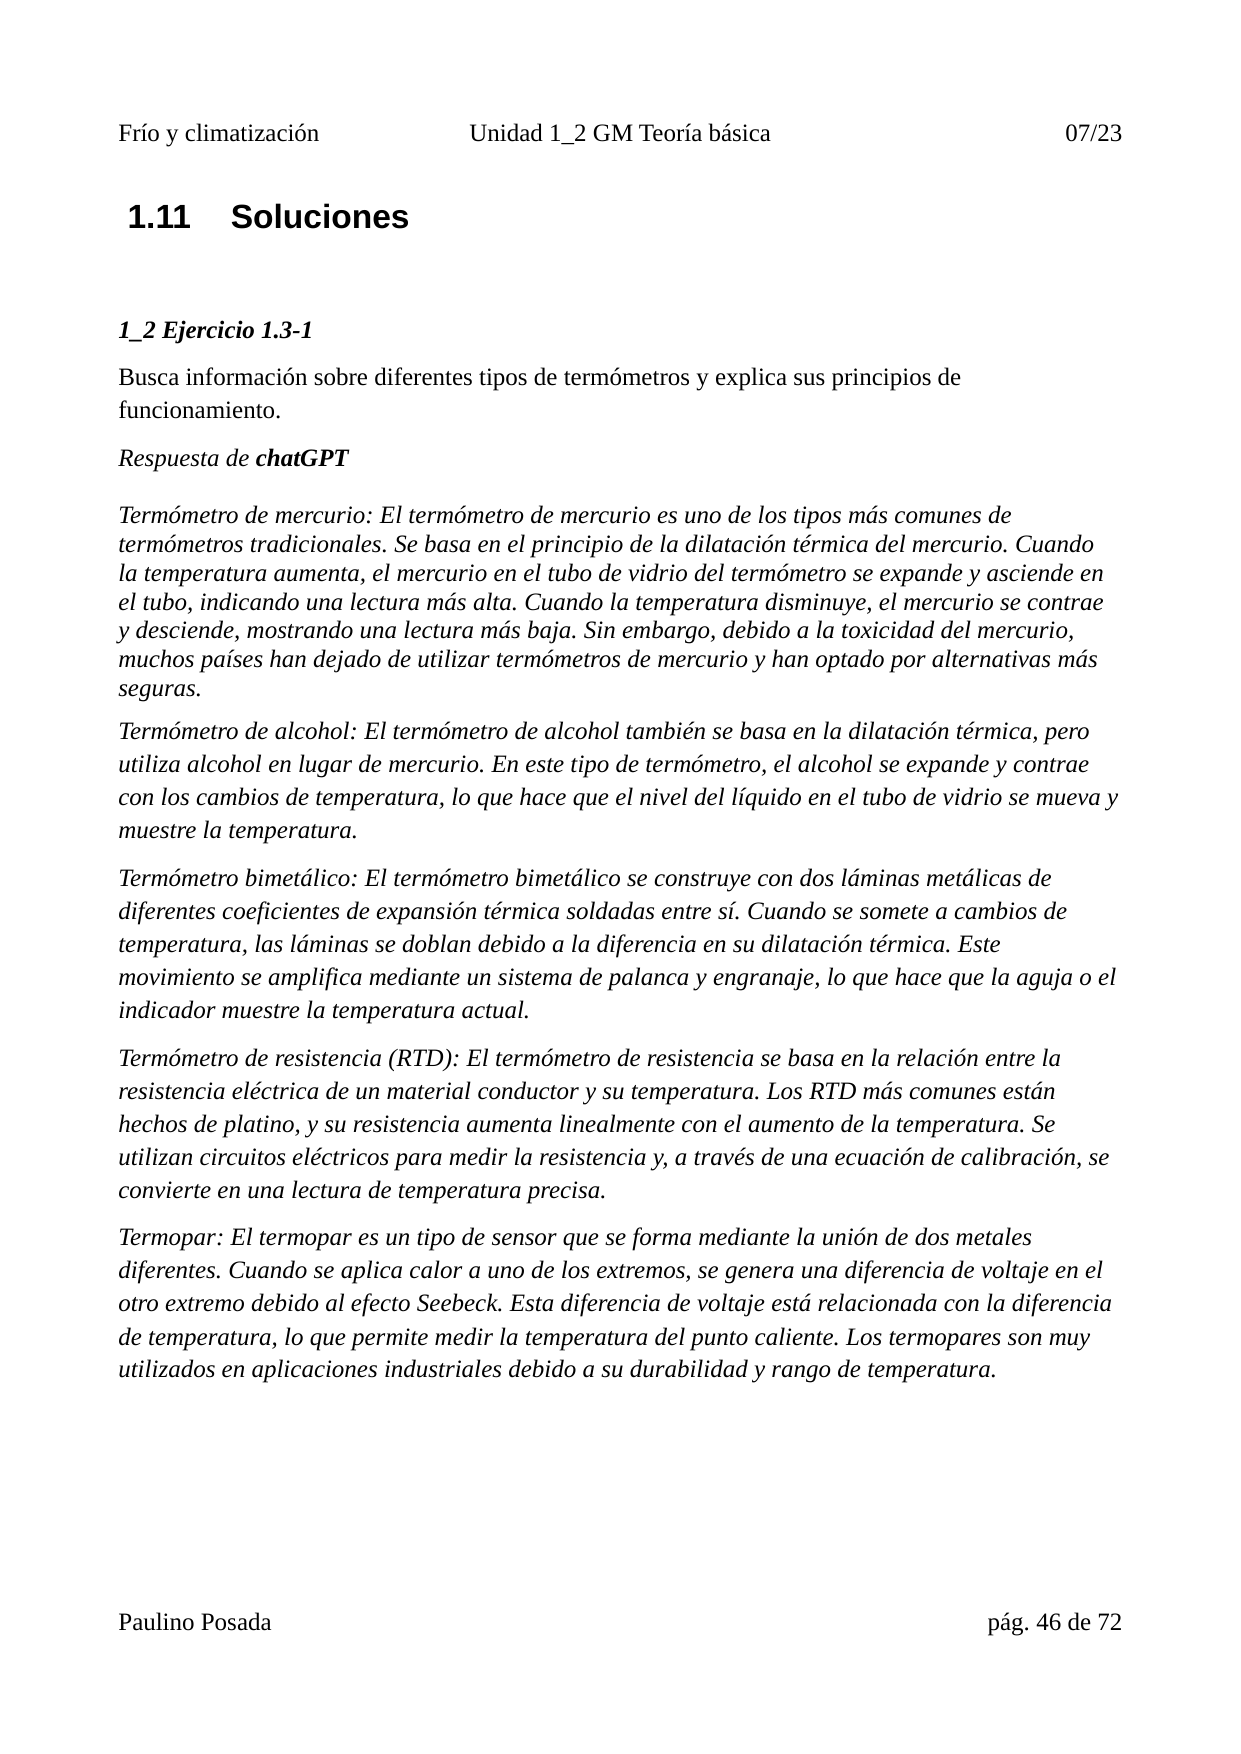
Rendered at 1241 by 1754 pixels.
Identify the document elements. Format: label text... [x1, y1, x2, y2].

text Respuesta de chatGPT [118, 443, 1122, 472]
text Termopar: El termopar es un tipo de sensor que se forma mediante la unión de dos metales diferentes. Cuando se aplica calor a uno de los extremos, se genera una diferencia de voltaje en el otro extremo debido al efecto Seebeck. Esta diferencia de voltaje está relacionada con la diferencia de temperatura, lo que permite medir la temperatura del punto caliente. Los termopares son muy utilizados en aplicaciones industriales debido a su durabilidad y rango de temperatura. [118, 1222, 1122, 1383]
text Termómetro de alcohol: El termómetro de alcohol también se basa en la dilatación térmica, pero utiliza alcohol en lugar de mercurio. En este tipo de termómetro, el alcohol se expande y contrae con los cambios de temperatura, lo que hace que el nivel del líquido en el tubo de vidrio se mueva y muestre la temperatura. [118, 716, 1122, 844]
text Busca información sobre diferentes tipos de termómetros y explica sus principios de funcionamiento. [118, 362, 1122, 424]
text Termómetro de mercurio: El termómetro de mercurio es uno de los tipos más comunes de termómetros tradicionales. Se basa en el principio de la dilatación térmica del mercurio. Cuando la temperatura aumenta, el mercurio en el tubo de vidrio del termómetro se expande y asciende en el tubo, indicando una lectura más alta. Cuando la temperatura disminuye, el mercurio se contrae y desciende, mostrando una lectura más baja. Sin embargo, debido a la toxicidad del mercurio, muchos países han dejado de utilizar termómetros de mercurio y han optado por alternativas más seguras. [118, 501, 1122, 702]
subtitle Soluciones [118, 197, 1122, 236]
text Termómetro de resistencia (RTD): El termómetro de resistencia se basa en la relación entre la resistencia eléctrica de un material conductor y su temperatura. Los RTD más comunes están hechos de platino, y su resistencia aumenta linealmente con el aumento de la temperatura. Se utilizan circuitos eléctricos para medir la resistencia y, a través de una ecuación de calibración, se convierte en una lectura de temperatura precisa. [118, 1043, 1122, 1204]
text 1_2 Ejercicio 1.3-1 [118, 315, 1122, 343]
text Termómetro bimetálico: El termómetro bimetálico se construye con dos láminas metálicas de diferentes coeficientes de expansión térmica soldadas entre sí. Cuando se somete a cambios de temperatura, las láminas se doblan debido a la diferencia en su dilatación térmica. Este movimiento se amplifica mediante un sistema de palanca y engranaje, lo que hace que la aguja o el indicador muestre la temperatura actual. [118, 863, 1122, 1024]
